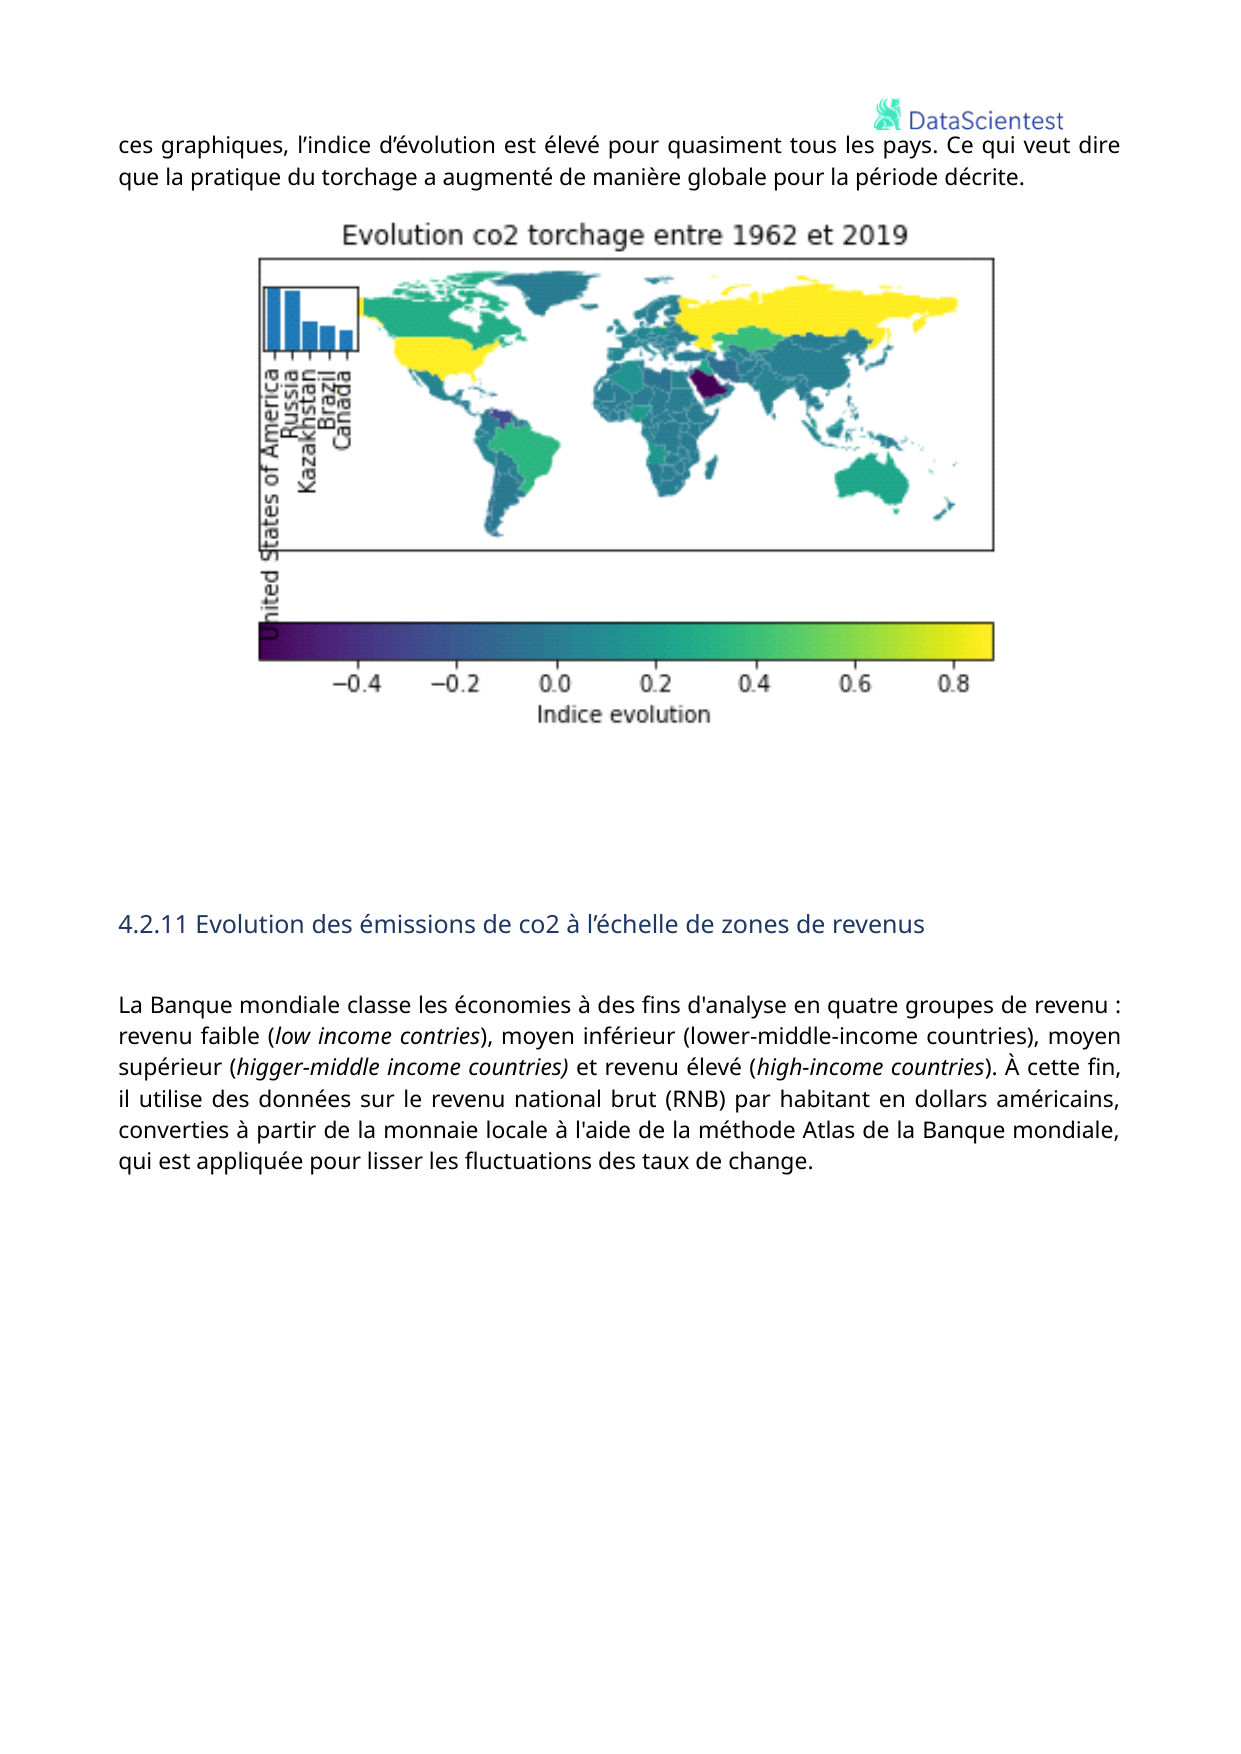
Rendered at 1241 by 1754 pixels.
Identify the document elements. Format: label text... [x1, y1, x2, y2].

text ces graphiques, l’indice d’évolution est élevé pour quasiment tous les pays. Ce qui veut dire que la pratique du torchage a augmenté de manière globale pour la période décrite. [118, 129, 1122, 192]
text La Banque mondiale classe les économies à des fins d'analyse en quatre groupes de revenu : revenu faible (low income contries), moyen inférieur (lower-middle-income countries), moyen supérieur (higger-middle income countries) et revenu élevé (high-income countries). À cette fin, il utilise des données sur le revenu national brut (RNB) par habitant en dollars américains, converties à partir de la monnaie locale à l'aide de la méthode Atlas de la Banque mondiale, qui est appliquée pour lisser les fluctuations des taux de change. [118, 989, 1122, 1176]
subtitle 4.2.11 Evolution des émissions de co2 à l’échelle de zones de revenus [118, 907, 1122, 941]
